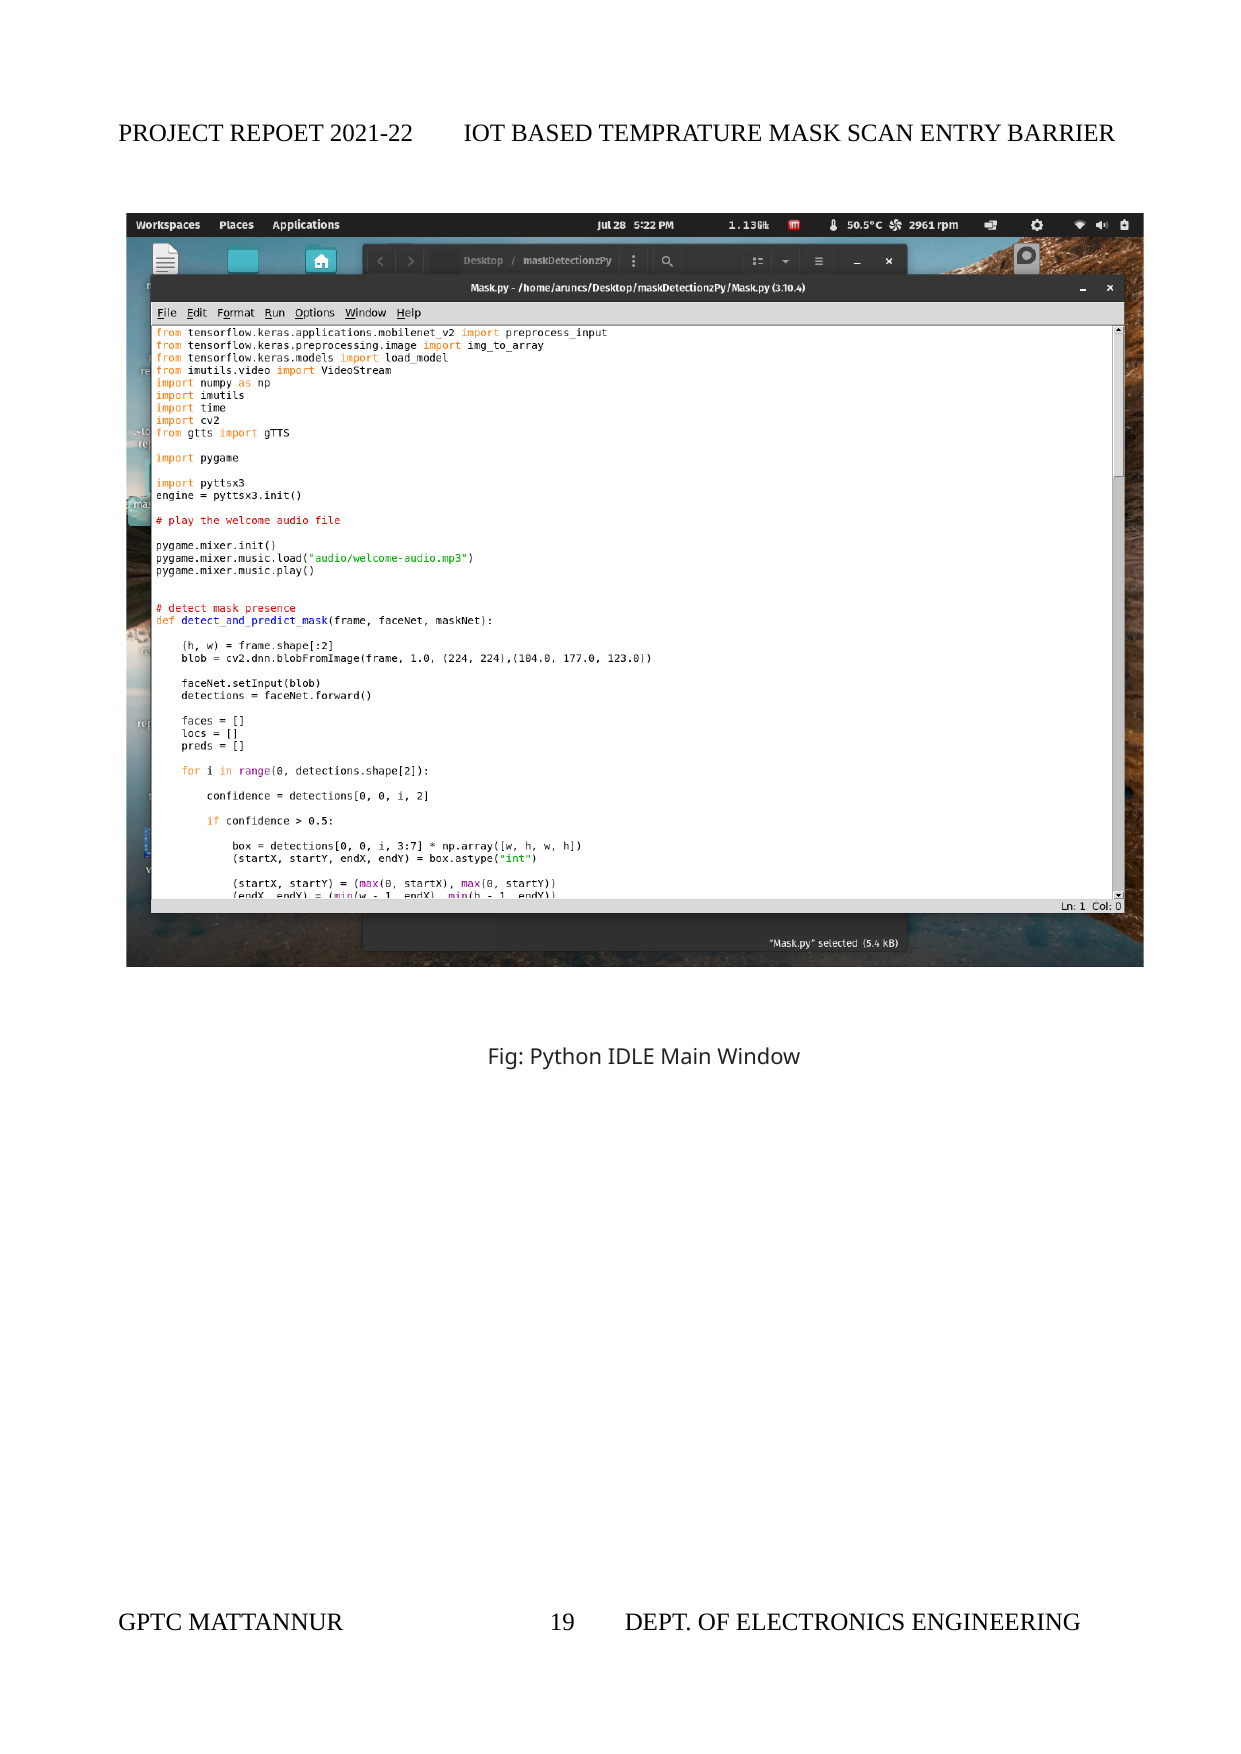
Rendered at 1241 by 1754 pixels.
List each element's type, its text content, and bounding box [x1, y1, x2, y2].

picture [126, 213, 1144, 967]
text Fig: Python IDLE Main Window [118, 1041, 1122, 1071]
